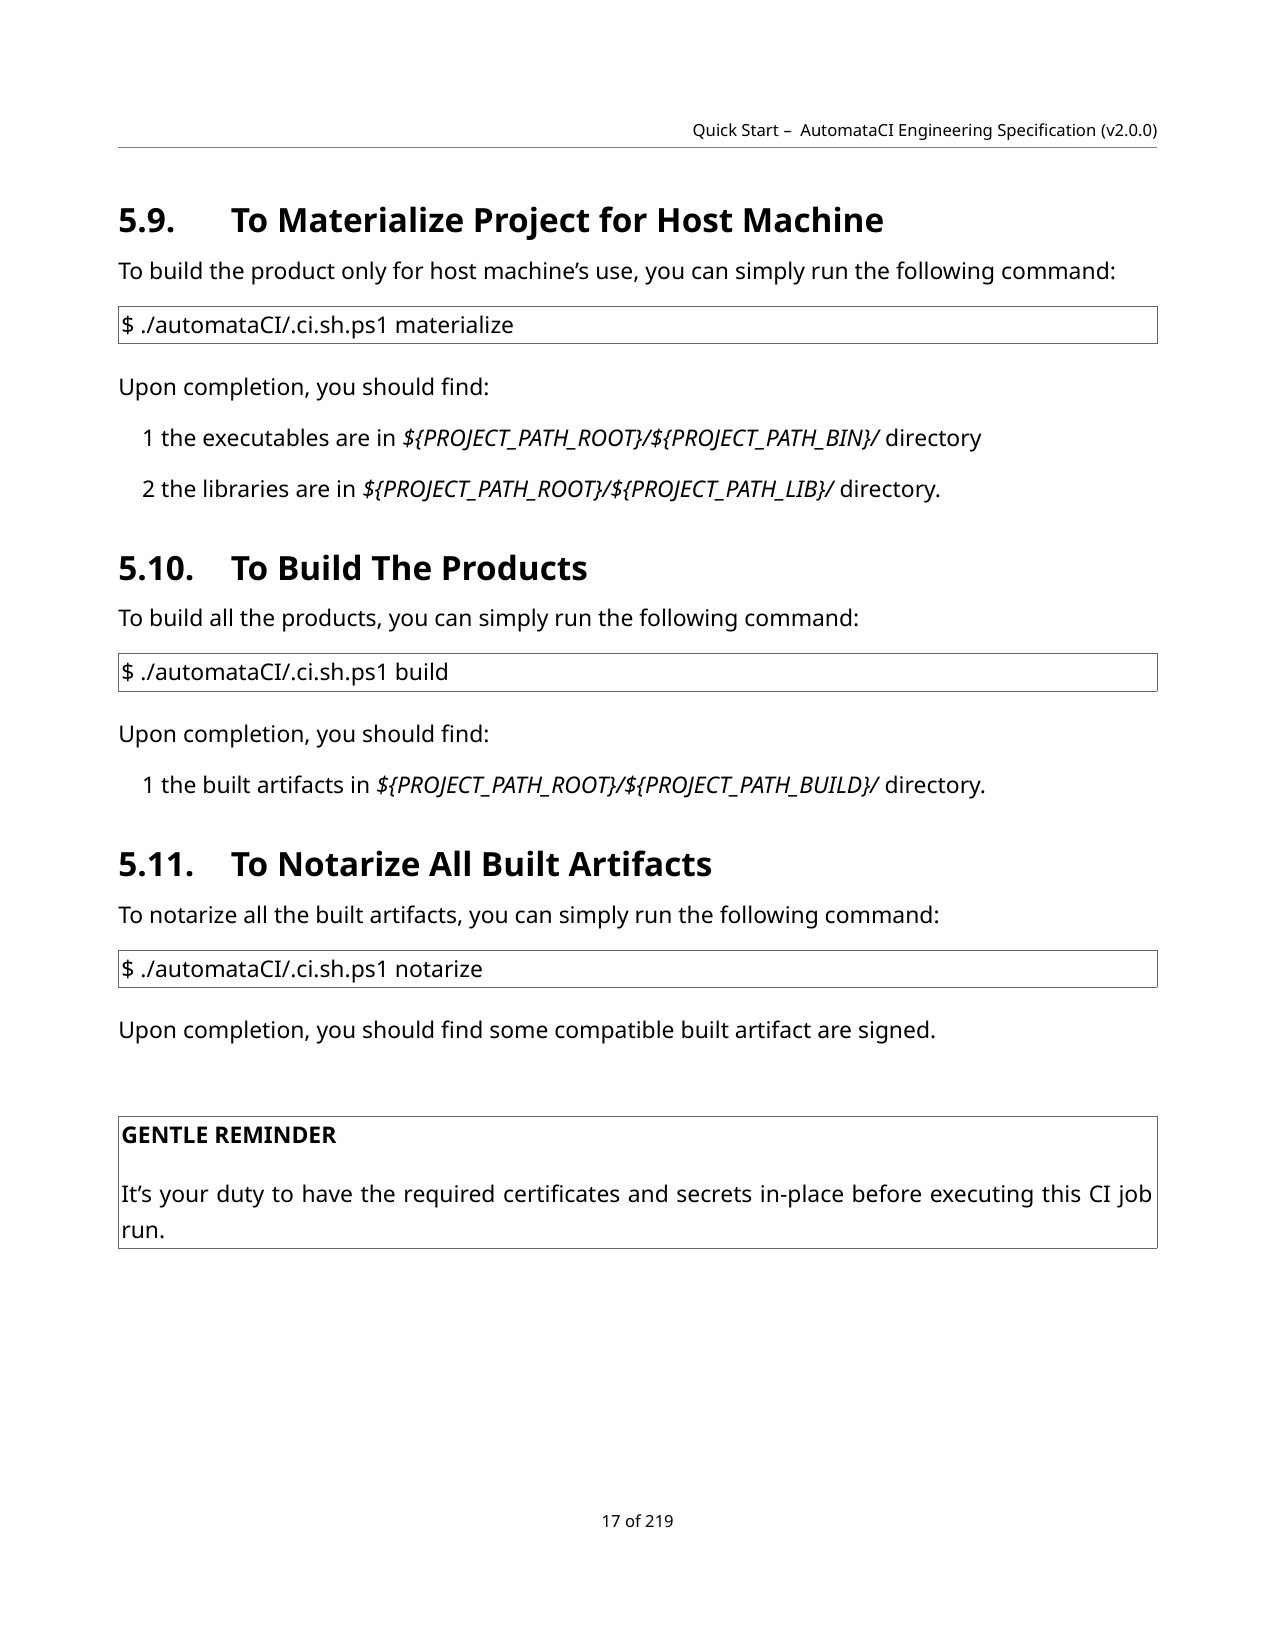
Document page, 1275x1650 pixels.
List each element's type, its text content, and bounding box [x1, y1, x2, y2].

text $ ./automataCI/.ci.sh.ps1 build [119, 654, 1157, 691]
subtitle To Build The Products [118, 544, 1157, 590]
text Upon completion, you should find: [118, 371, 1157, 402]
text It’s your duty to have the required certificates and secrets in-place before executing this CI job run. [119, 1174, 1157, 1248]
subtitle To Notarize All Built Artifacts [118, 841, 1157, 886]
text To build the product only for host machine’s use, you can simply run the following command: [118, 255, 1157, 286]
subtitle To Materialize Project for Host Machine [118, 197, 1157, 243]
text 2 the libraries are in ${PROJECT_PATH_ROOT}/${PROJECT_PATH_LIB}/ directory. [118, 473, 1157, 504]
text 1 the built artifacts in ${PROJECT_PATH_ROOT}/${PROJECT_PATH_BUILD}/ directory. [118, 769, 1157, 800]
text To notarize all the built artifacts, you can simply run the following command: [118, 898, 1157, 930]
text GENTLE REMINDER [119, 1117, 1157, 1150]
text $ ./automataCI/.ci.sh.ps1 notarize [119, 951, 1157, 987]
text Upon completion, you should find some compatible built artifact are signed. [118, 1014, 1157, 1045]
text To build all the products, you can simply run the following command: [118, 602, 1157, 633]
text $ ./automataCI/.ci.sh.ps1 materialize [119, 307, 1157, 343]
text Upon completion, you should find: [118, 718, 1157, 749]
text 1 the executables are in ${PROJECT_PATH_ROOT}/${PROJECT_PATH_BIN}/ directory [118, 422, 1157, 453]
